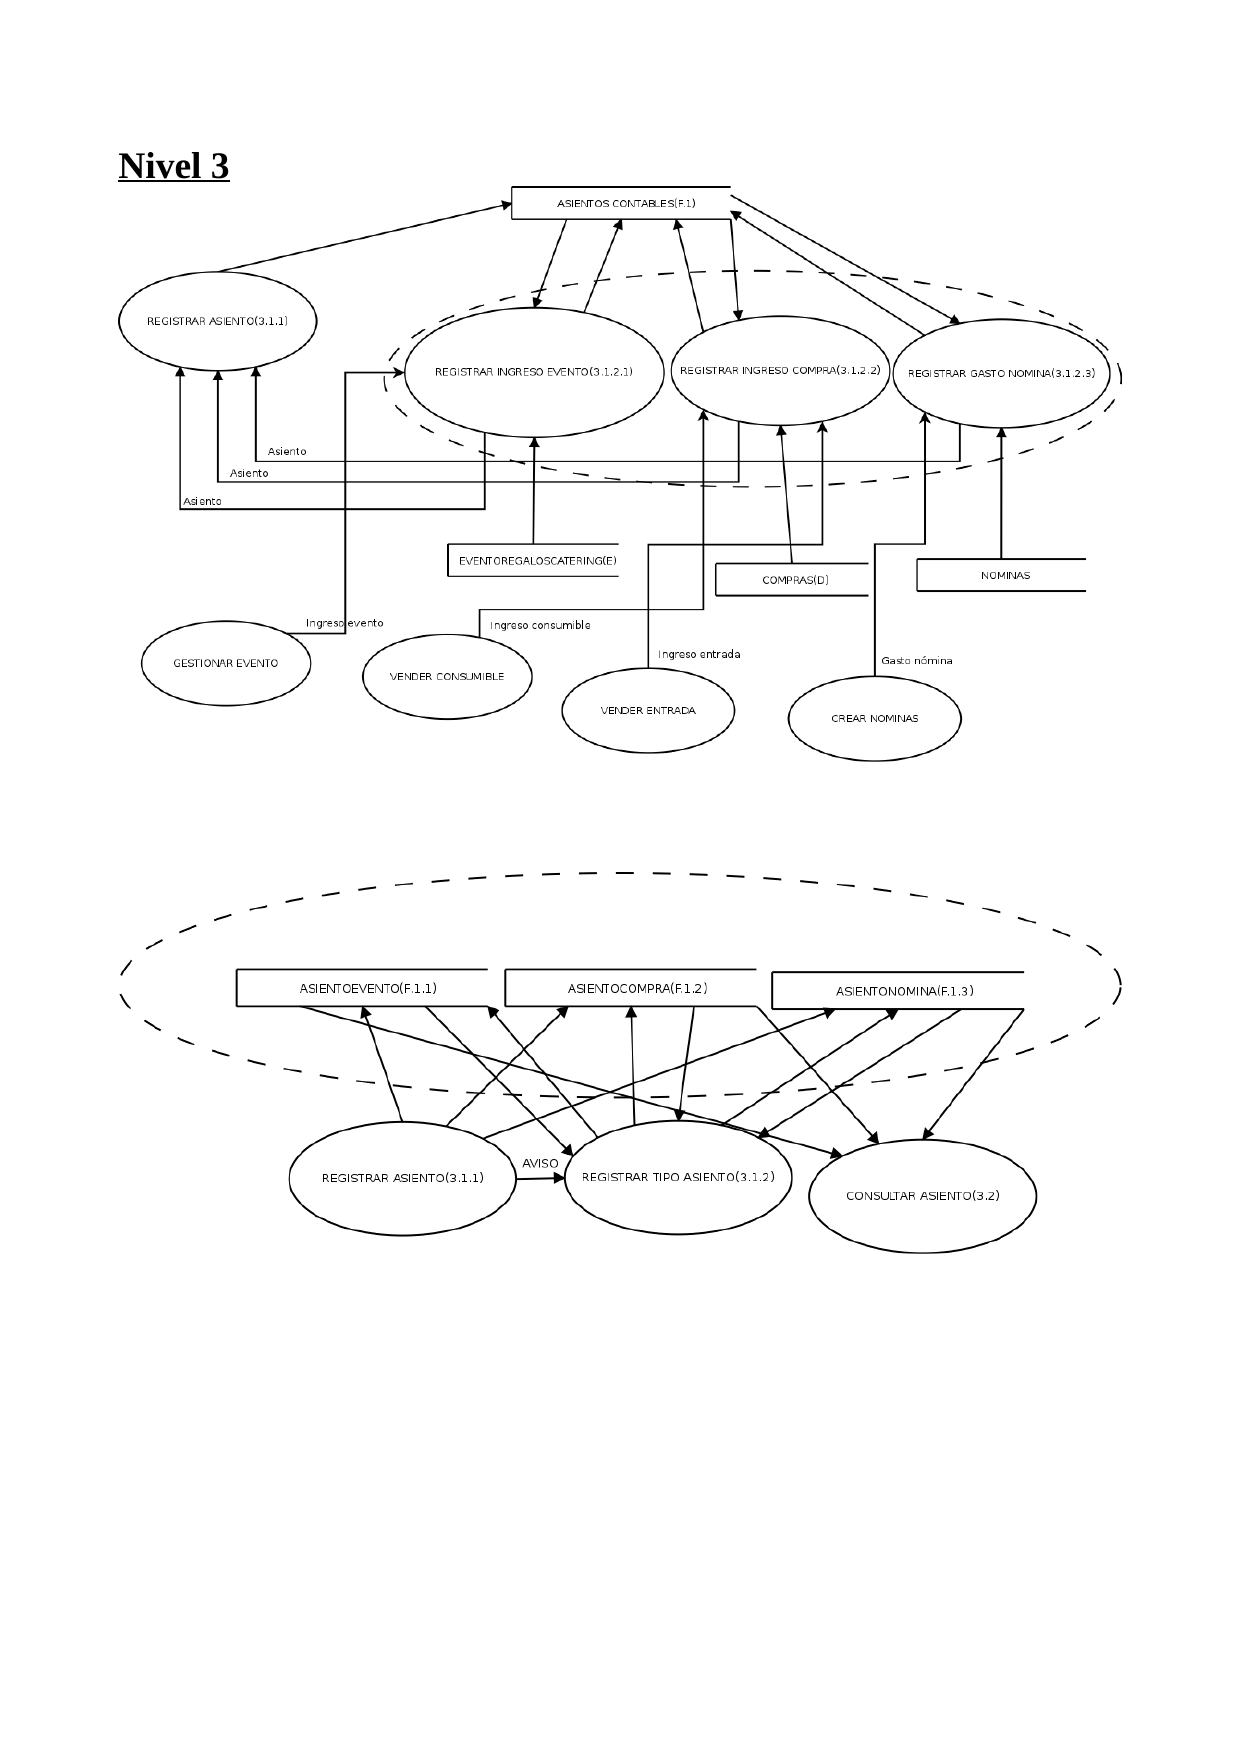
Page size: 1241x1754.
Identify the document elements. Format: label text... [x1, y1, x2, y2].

picture [118, 186, 1123, 762]
picture [118, 872, 1123, 1254]
subtitle Nivel 3 [118, 143, 1122, 186]
